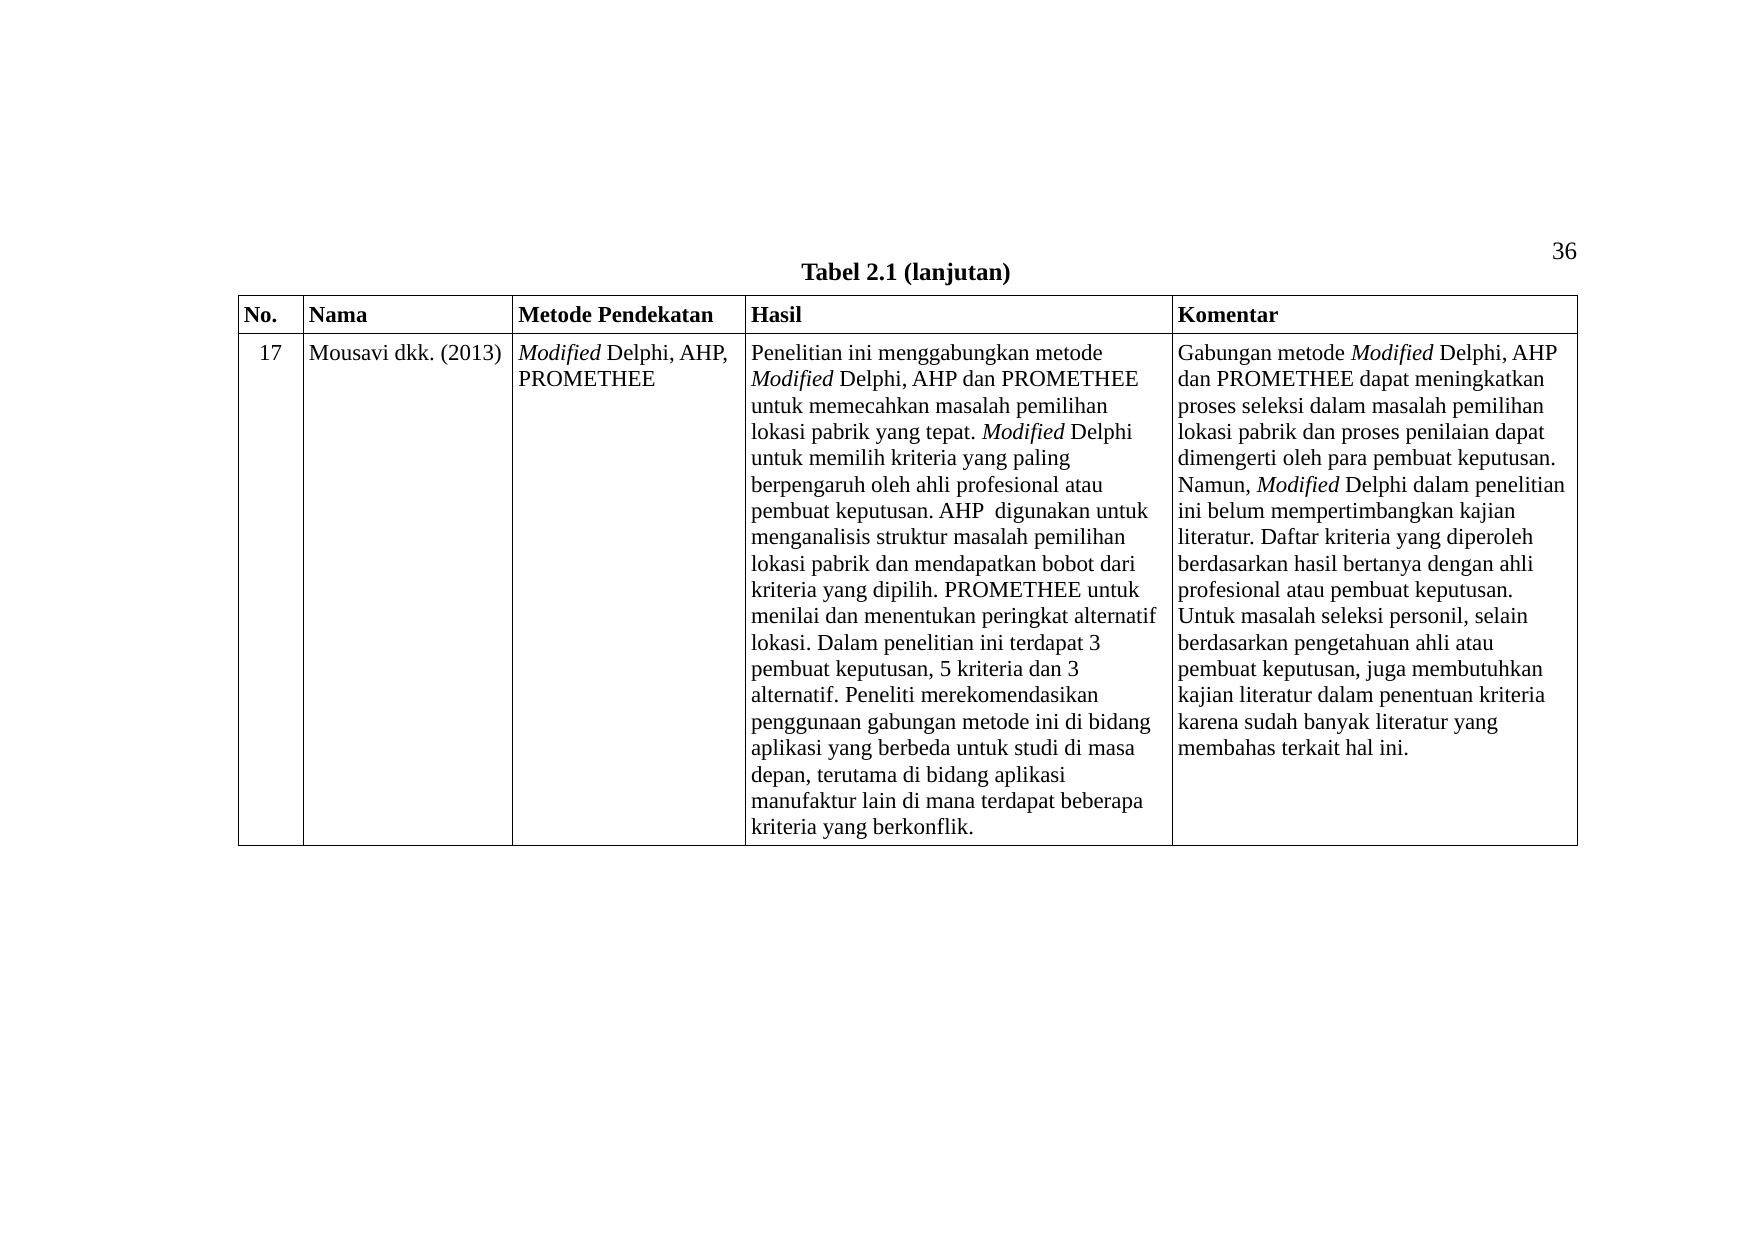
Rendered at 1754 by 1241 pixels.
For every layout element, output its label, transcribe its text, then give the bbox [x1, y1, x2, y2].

table_header No. [239, 296, 303, 333]
table_cell Gabungan metode Modified Delphi, AHP dan PROMETHEE dapat meningkatkan proses seleksi dalam masalah pemilihan lokasi pabrik dan proses penilaian dapat dimengerti oleh para pembuat keputusan. Namun, Modified Delphi dalam penelitian ini belum mempertimbangkan kajian literatur. Daftar kriteria yang diperoleh berdasarkan hasil bertanya dengan ahli profesional atau pembuat keputusan. Untuk masalah seleksi personil, selain berdasarkan pengetahuan ahli atau pembuat keputusan, juga membutuhkan kajian literatur dalam penentuan kriteria karena sudah banyak literatur yang membahas terkait hal ini. [1173, 334, 1577, 845]
table_cell Modified Delphi, AHP, PROMETHEE [513, 334, 745, 845]
table_header Komentar [1173, 296, 1577, 333]
table_cell Mousavi dkk. (2013) [304, 334, 512, 845]
table_cell Penelitian ini menggabungkan metode Modified Delphi, AHP dan PROMETHEE untuk memecahkan masalah pemilihan lokasi pabrik yang tepat. Modified Delphi untuk memilih kriteria yang paling berpengaruh oleh ahli profesional atau pembuat keputusan. AHP digunakan untuk menganalisis struktur masalah pemilihan lokasi pabrik dan mendapatkan bobot dari kriteria yang dipilih. PROMETHEE untuk menilai dan menentukan peringkat alternatif lokasi. Dalam penelitian ini terdapat 3 pembuat keputusan, 5 kriteria dan 3 alternatif. Peneliti merekomendasikan penggunaan gabungan metode ini di bidang aplikasi yang berbeda untuk studi di masa depan, terutama di bidang aplikasi manufaktur lain di mana terdapat beberapa kriteria yang berkonflik. [746, 334, 1172, 845]
table_cell 17 [239, 334, 303, 845]
table_header Nama [304, 296, 512, 333]
text Tabel 2.1 (lanjutan) [274, 257, 1538, 286]
table_header Hasil [746, 296, 1172, 333]
table_header Metode Pendekatan [513, 296, 745, 333]
